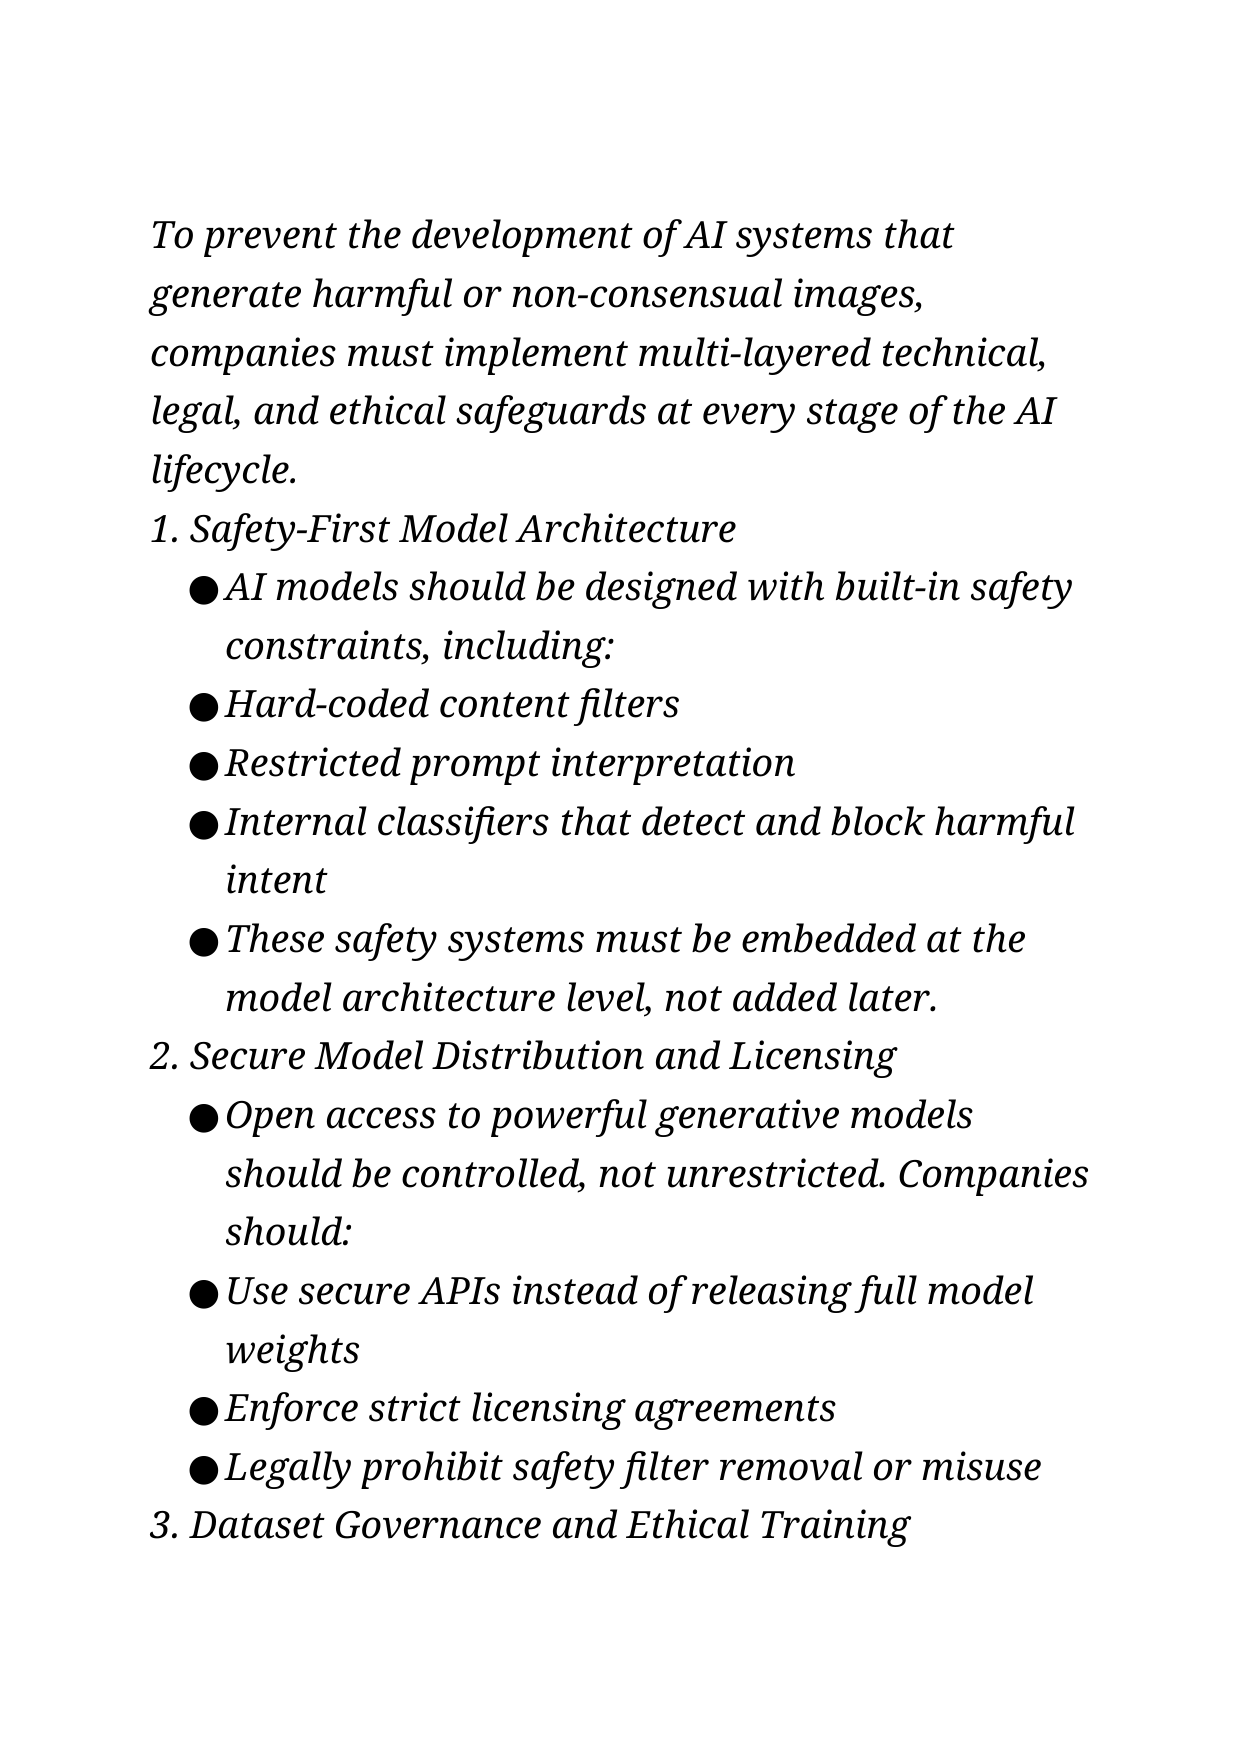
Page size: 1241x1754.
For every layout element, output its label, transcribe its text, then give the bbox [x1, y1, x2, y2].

list Restricted prompt interpretation [187, 736, 1090, 787]
list Open access to powerful generative models should be controlled, not unrestricted. Companies should: [187, 1088, 1090, 1257]
list Use secure APIs instead of releasing full model weights [187, 1264, 1090, 1374]
list Legally prohibit safety filter removal or misuse [187, 1440, 1090, 1491]
text 1. Safety-First Model Architecture [150, 502, 1090, 553]
list Internal classifiers that detect and block harmful intent [187, 795, 1090, 905]
list Enforce strict licensing agreements [187, 1382, 1090, 1433]
text To prevent the development of AI systems that generate harmful or non-consensual images, companies must implement multi-layered technical, legal, and ethical safeguards at every stage of the AI lifecycle. [150, 209, 1090, 494]
list These safety systems must be embedded at the model architecture level, not added later. [187, 912, 1090, 1022]
list Hard-coded content filters [187, 678, 1090, 729]
text 3. Dataset Governance and Ethical Training [150, 1499, 1090, 1550]
text 2. Secure Model Distribution and Licensing [150, 1030, 1090, 1081]
list AI models should be designed with built-in safety constraints, including: [187, 561, 1090, 670]
